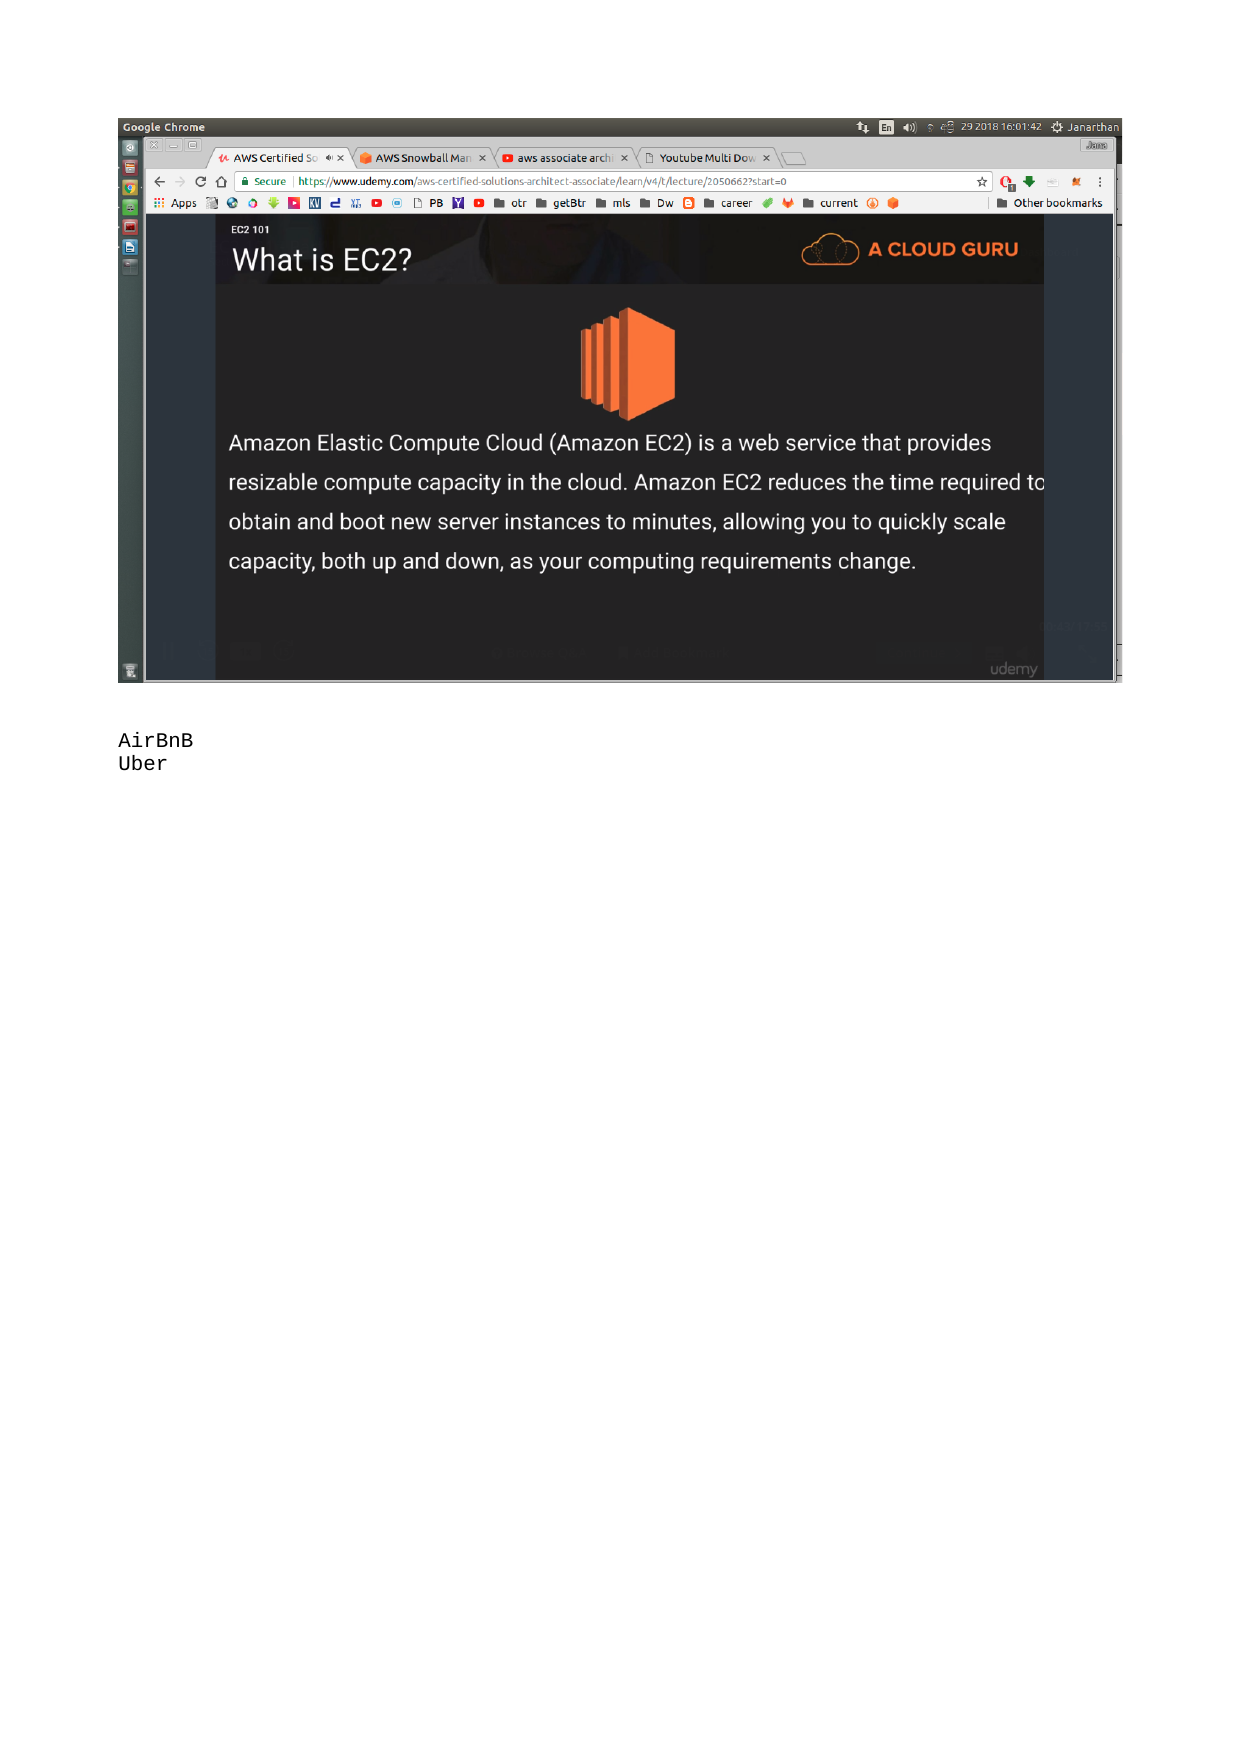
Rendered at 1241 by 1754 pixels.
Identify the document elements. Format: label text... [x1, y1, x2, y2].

text Uber [118, 753, 1122, 777]
picture [118, 118, 1123, 683]
text AirBnB [118, 730, 1122, 753]
